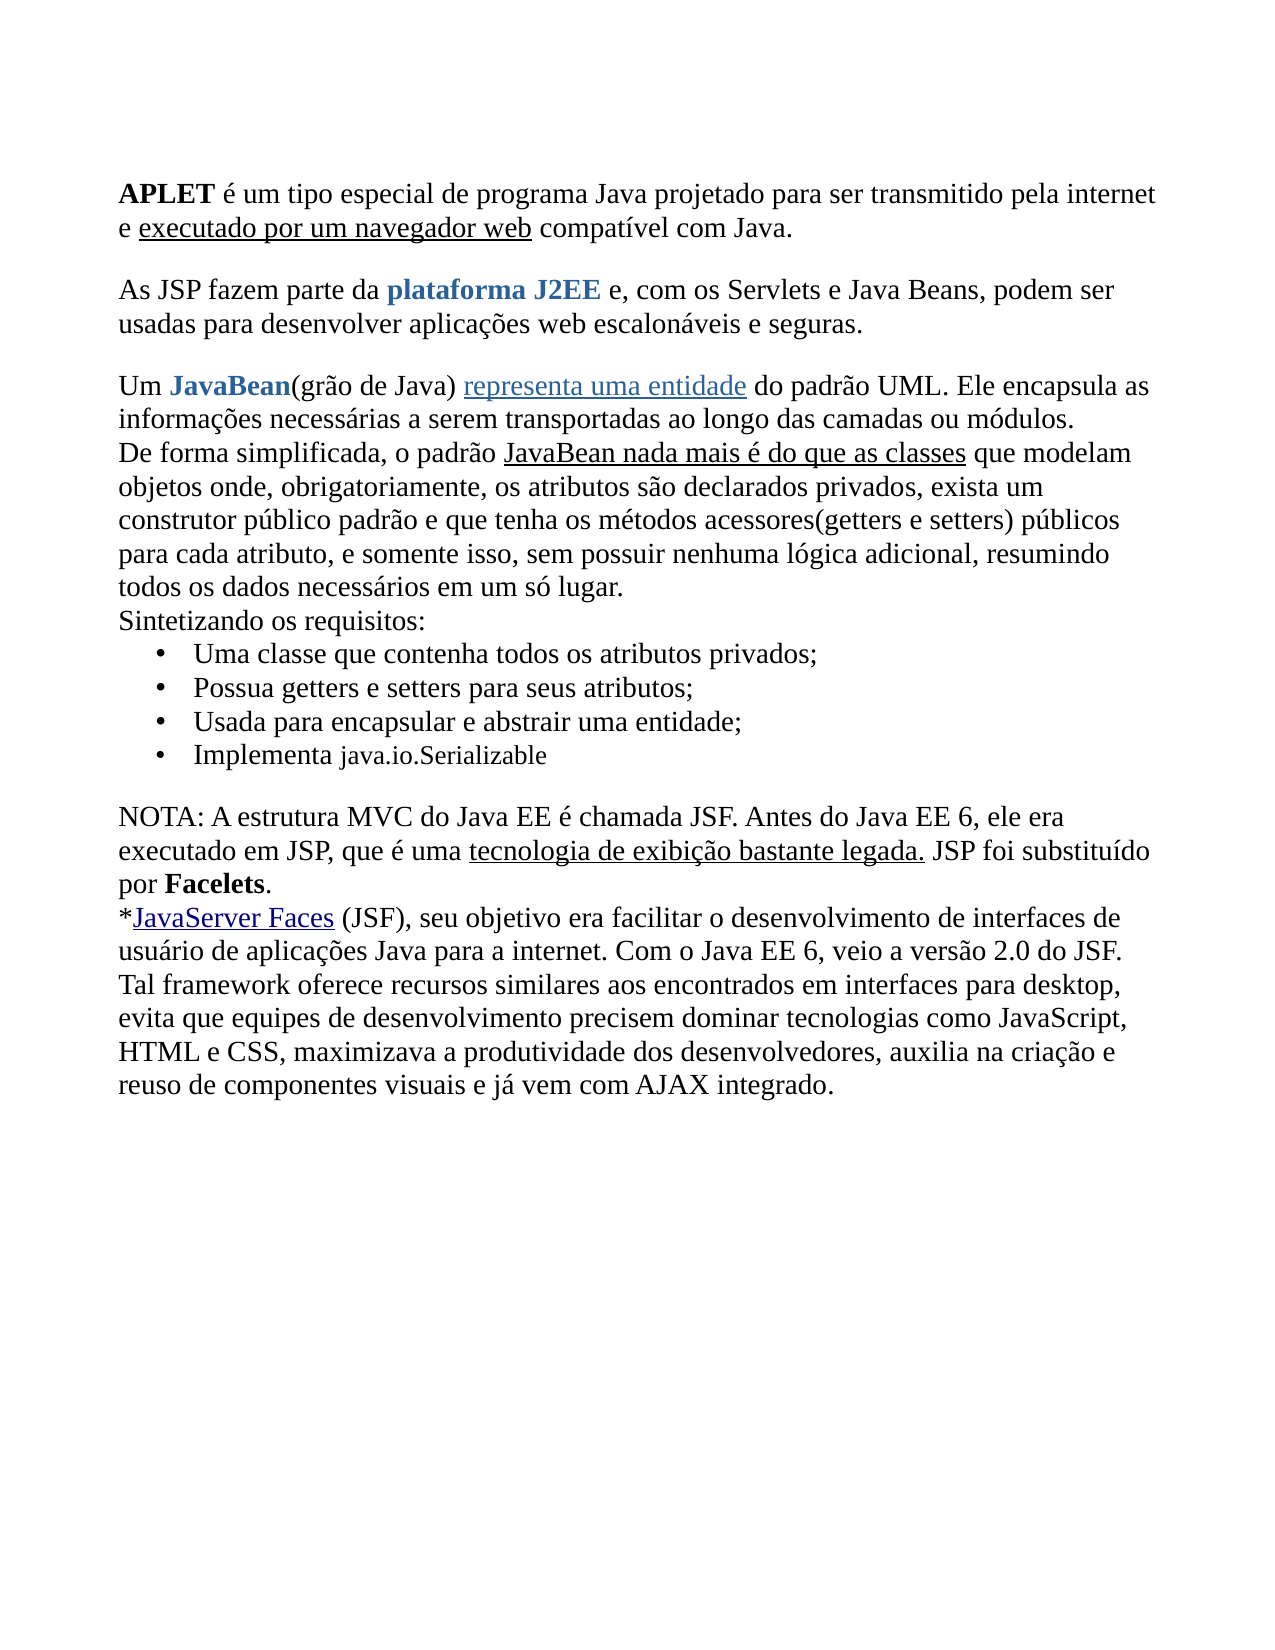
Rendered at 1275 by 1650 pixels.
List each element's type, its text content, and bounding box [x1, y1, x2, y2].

list Uma classe que contenha todos os atributos privados; [156, 636, 1157, 670]
text APLET é um tipo especial de programa Java projetado para ser transmitido pela internet e executado por um navegador web compatível com Java. [118, 176, 1157, 243]
text As JSP fazem parte da plataforma J2EE e, com os Servlets e Java Beans, podem ser usadas para desenvolver aplicações web escalonáveis e seguras. [118, 272, 1157, 339]
list Possua getters e setters para seus atributos; [156, 670, 1157, 704]
text NOTA: A estrutura MVC do Java EE é chamada JSF. Antes do Java EE 6, ele era executado em JSP, que é uma tecnologia de exibição bastante legada. JSP foi substituído por Facelets. [118, 799, 1157, 900]
text Um JavaBean(grão de Java) representa uma entidade do padrão UML. Ele encapsula as informações necessárias a serem transportadas ao longo das camadas ou módulos. [118, 368, 1157, 435]
text De forma simplificada, o padrão JavaBean nada mais é do que as classes que modelam objetos onde, obrigatoriamente, os atributos são declarados privados, exista um construtor público padrão e que tenha os métodos acessores(getters e setters) públicos para cada atributo, e somente isso, sem possuir nenhuma lógica adicional, resumindo todos os dados necessários em um só lugar. [118, 435, 1157, 603]
list Usada para encapsular e abstrair uma entidade; [156, 704, 1157, 737]
list Implementa java.io.Serializable [156, 737, 1157, 771]
text *JavaServer Faces (JSF), seu objetivo era facilitar o desenvolvimento de interfaces de usuário de aplicações Java para a internet. Com o Java EE 6, veio a versão 2.0 do JSF. Tal framework oferece recursos similares aos encontrados em interfaces para desktop, evita que equipes de desenvolvimento precisem dominar tecnologias como JavaScript, HTML e CSS, maximizava a produtividade dos desenvolvedores, auxilia na criação e reuso de componentes visuais e já vem com AJAX integrado. [118, 900, 1157, 1101]
text Sintetizando os requisitos: [118, 603, 1157, 636]
